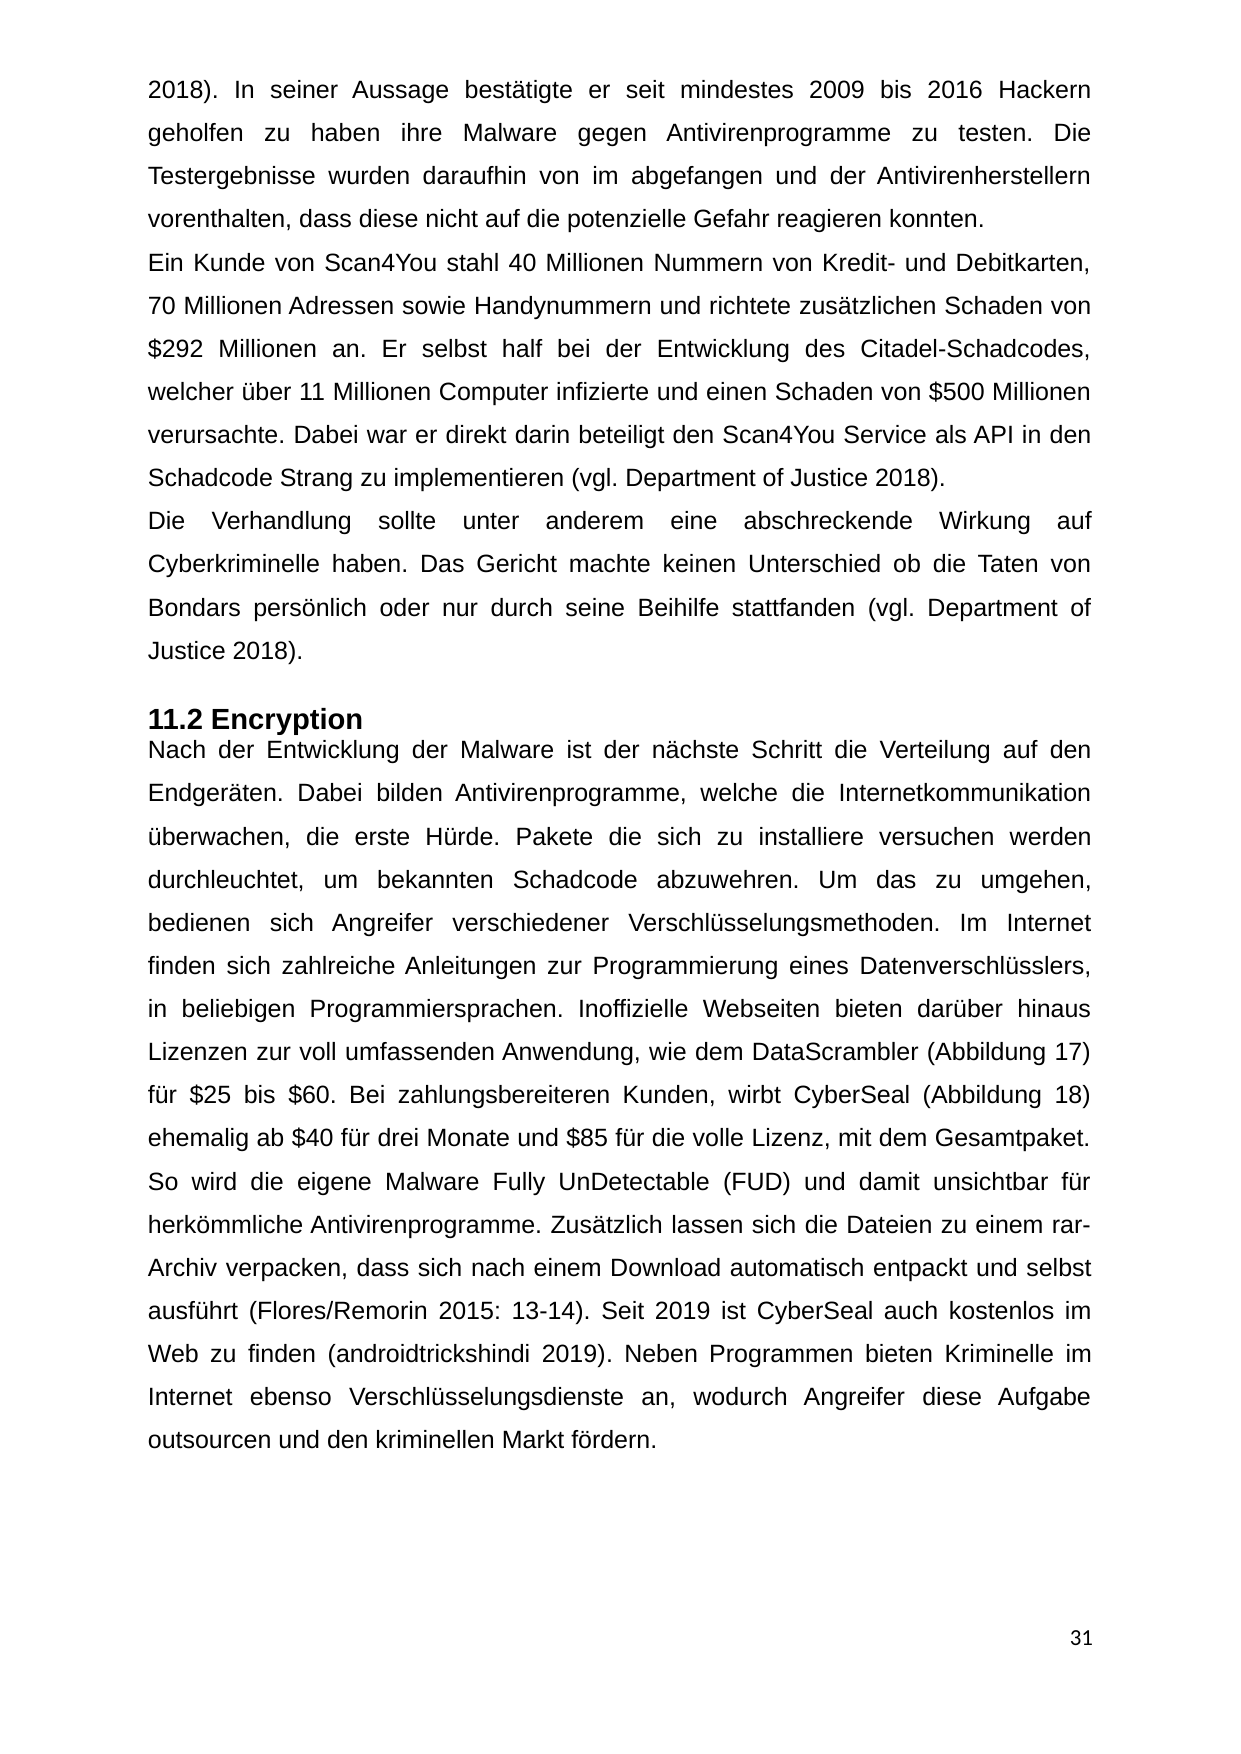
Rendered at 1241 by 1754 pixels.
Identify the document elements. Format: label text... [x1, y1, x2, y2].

text 2018). In seiner Aussage bestätigte er seit mindestes 2009 bis 2016 Hackern geholfen zu haben ihre Malware gegen Antivirenprogramme zu testen. Die Testergebnisse wurden daraufhin von im abgefangen und der Antivirenherstellern vorenthalten, dass diese nicht auf die potenzielle Gefahr reagieren konnten. Ein Kunde von Scan4You stahl 40 Millionen Nummern von Kredit- und Debitkarten, 70 Millionen Adressen sowie Handynummern und richtete zusätzlichen Schaden von $292 Millionen an. Er selbst half bei der Entwicklung des Citadel-Schadcodes, welcher über 11 Millionen Computer infizierte und einen Schaden von $500 Millionen verursachte. Dabei war er direkt darin beteiligt den Scan4You Service als API in den Schadcode Strang zu implementieren (vgl. Department of Justice 2018). Die Verhandlung sollte unter anderem eine abschreckende Wirkung auf Cyberkriminelle haben. Das Gericht machte keinen Unterschied ob die Taten von Bondars persönlich oder nur durch seine Beihilfe stattfanden (vgl. Department of Justice 2018). [148, 75, 1093, 664]
text Nach der Entwicklung der Malware ist der nächste Schritt die Verteilung auf den Endgeräten. Dabei bilden Antivirenprogramme, welche die Internetkommunikation überwachen, die erste Hürde. Pakete die sich zu installiere versuchen werden durchleuchtet, um bekannten Schadcode abzuwehren. Um das zu umgehen, bedienen sich Angreifer verschiedener Verschlüsselungsmethoden. Im Internet finden sich zahlreiche Anleitungen zur Programmierung eines Datenverschlüsslers, in beliebigen Programmiersprachen. Inoffizielle Webseiten bieten darüber hinaus Lizenzen zur voll umfassenden Anwendung, wie dem DataScrambler (Abbildung 17) für $25 bis $60. Bei zahlungsbereiteren Kunden, wirbt CyberSeal (Abbildung 18) ehemalig ab $40 für drei Monate und $85 für die volle Lizenz, mit dem Gesamtpaket. So wird die eigene Malware Fully UnDetectable (FUD) und damit unsichtbar für herkömmliche Antivirenprogramme. Zusätzlich lassen sich die Dateien zu einem rar-Archiv verpacken, dass sich nach einem Download automatisch entpackt und selbst ausführt (Flores/Remorin 2015: 13-14). Seit 2019 ist CyberSeal auch kostenlos im Web zu finden (androidtrickshindi 2019). Neben Programmen bieten Kriminelle im Internet ebenso Verschlüsselungsdienste an, wodurch Angreifer diese Aufgabe outsourcen und den kriminellen Markt fördern. [148, 735, 1093, 1454]
subtitle 11.2 Encryption [148, 702, 1093, 735]
